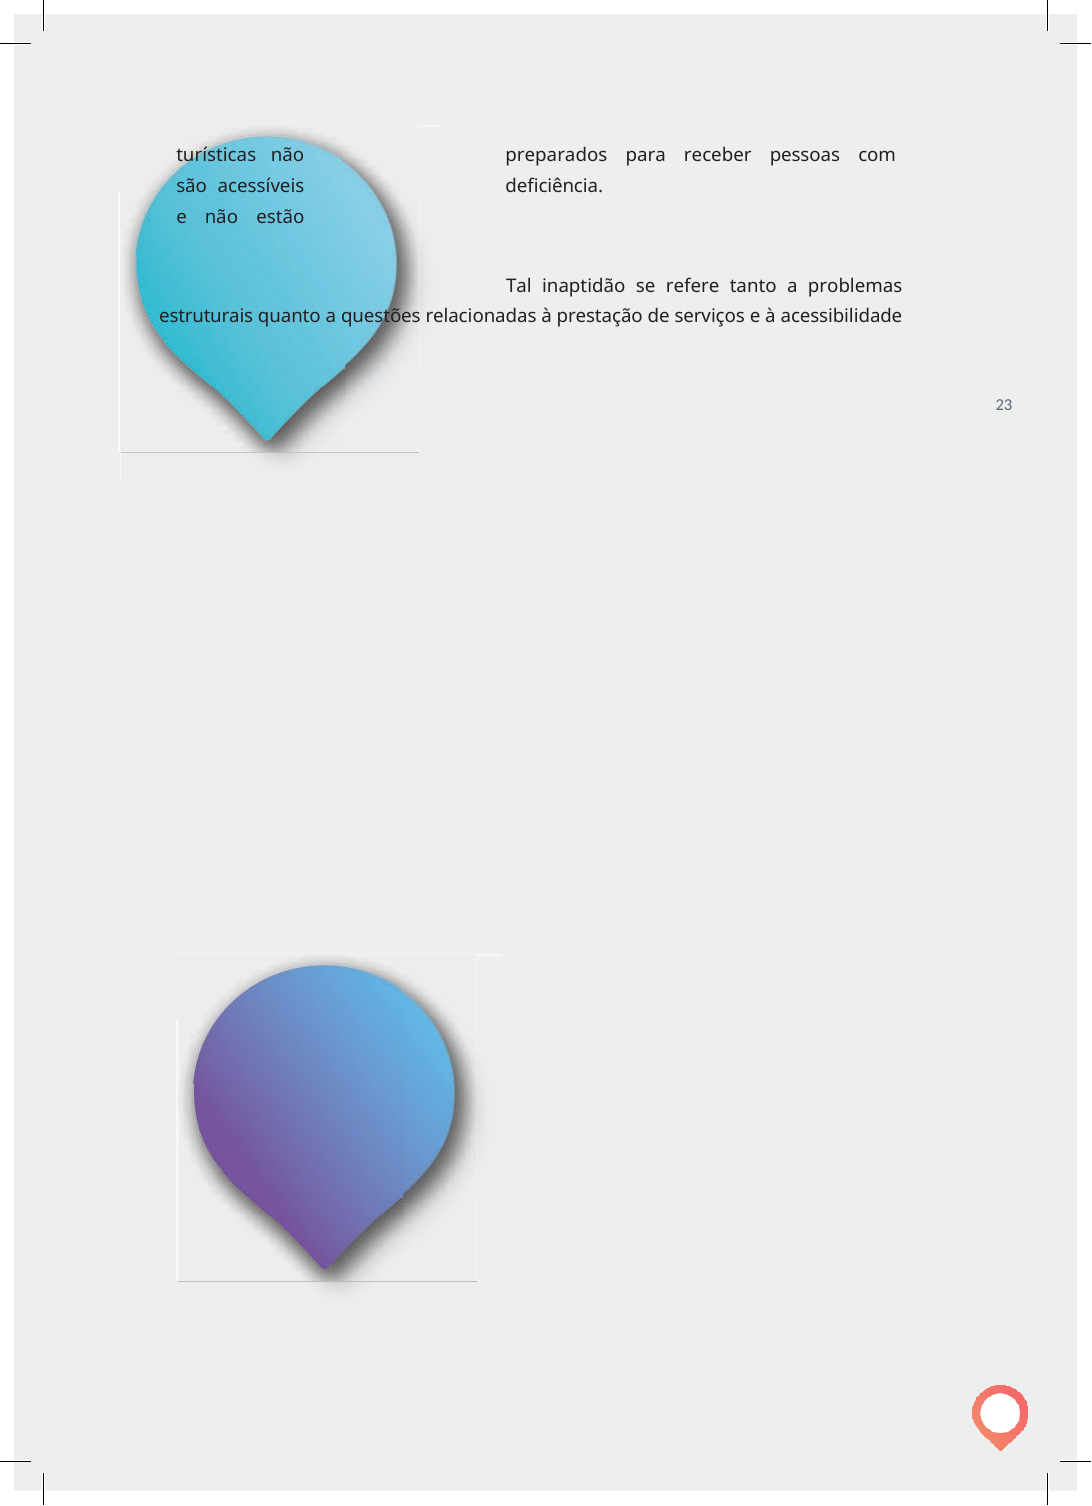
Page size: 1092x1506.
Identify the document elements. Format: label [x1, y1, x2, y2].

picture [972, 1385, 1028, 1451]
picture [118, 125, 444, 481]
picture [176, 953, 502, 1310]
